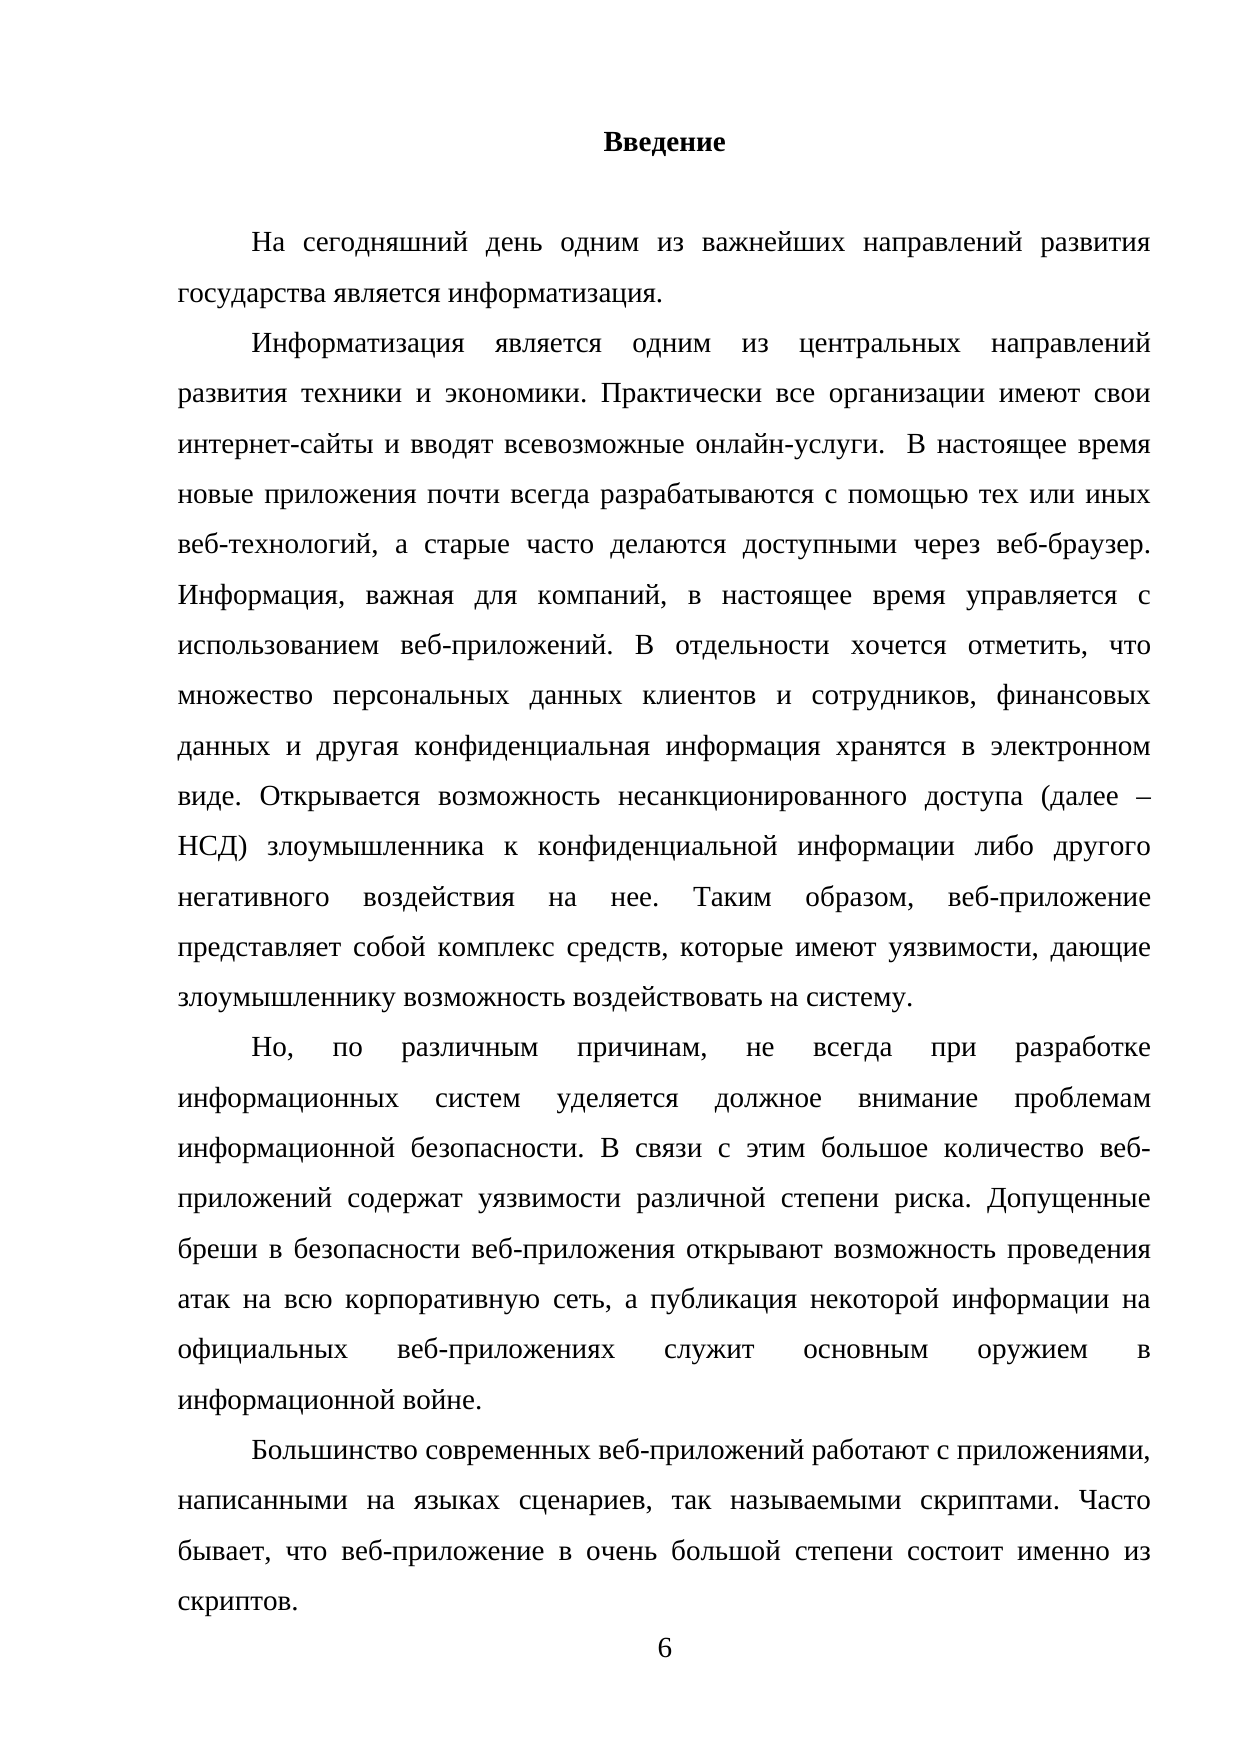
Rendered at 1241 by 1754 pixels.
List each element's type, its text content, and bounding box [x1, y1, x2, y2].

text Информатизация является одним из центральных направлений развития техники и экономики. Практически все организации имеют свои интернет-сайты и вводят всевозможные онлайн-услуги. В настоящее время новые приложения почти всегда разрабатываются с помощью тех или иных веб-технологий, а старые часто делаются доступными через веб-браузер. Информация, важная для компаний, в настоящее время управляется с использованием веб-приложений. В отдельности хочется отметить, что множество персональных данных клиентов и сотрудников, финансовых данных и другая конфиденциальная информация хранятся в электронном виде. Открывается возможность несанкционированного доступа (далее – НСД) злоумышленника к конфиденциальной информации либо другого негативного воздействия на нее. Таким образом, веб-приложение представляет собой комплекс средств, которые имеют уязвимости, дающие злоумышленнику возможность воздействовать на систему. [177, 325, 1152, 1013]
text Но, по различным причинам, не всегда при разработке информационных систем уделяется должное внимание проблемам информационной безопасности. В связи с этим большое количество веб-приложений содержат уязвимости различной степени риска. Допущенные бреши в безопасности веб-приложения открывают возможность проведения атак на всю корпоративную сеть, а публикация некоторой информации на официальных веб-приложениях служит основным оружием в информационной войне. [177, 1029, 1152, 1415]
subtitle Введение [177, 124, 1152, 157]
text На сегодняшний день одним из важнейших направлений развития государства является информатизация. [177, 224, 1152, 308]
text Большинство современных веб-приложений работают с приложениями, написанными на языках сценариев, так называемыми скриптами. Часто бывает, что веб-приложение в очень большой степени состоит именно из скриптов. [177, 1432, 1152, 1617]
